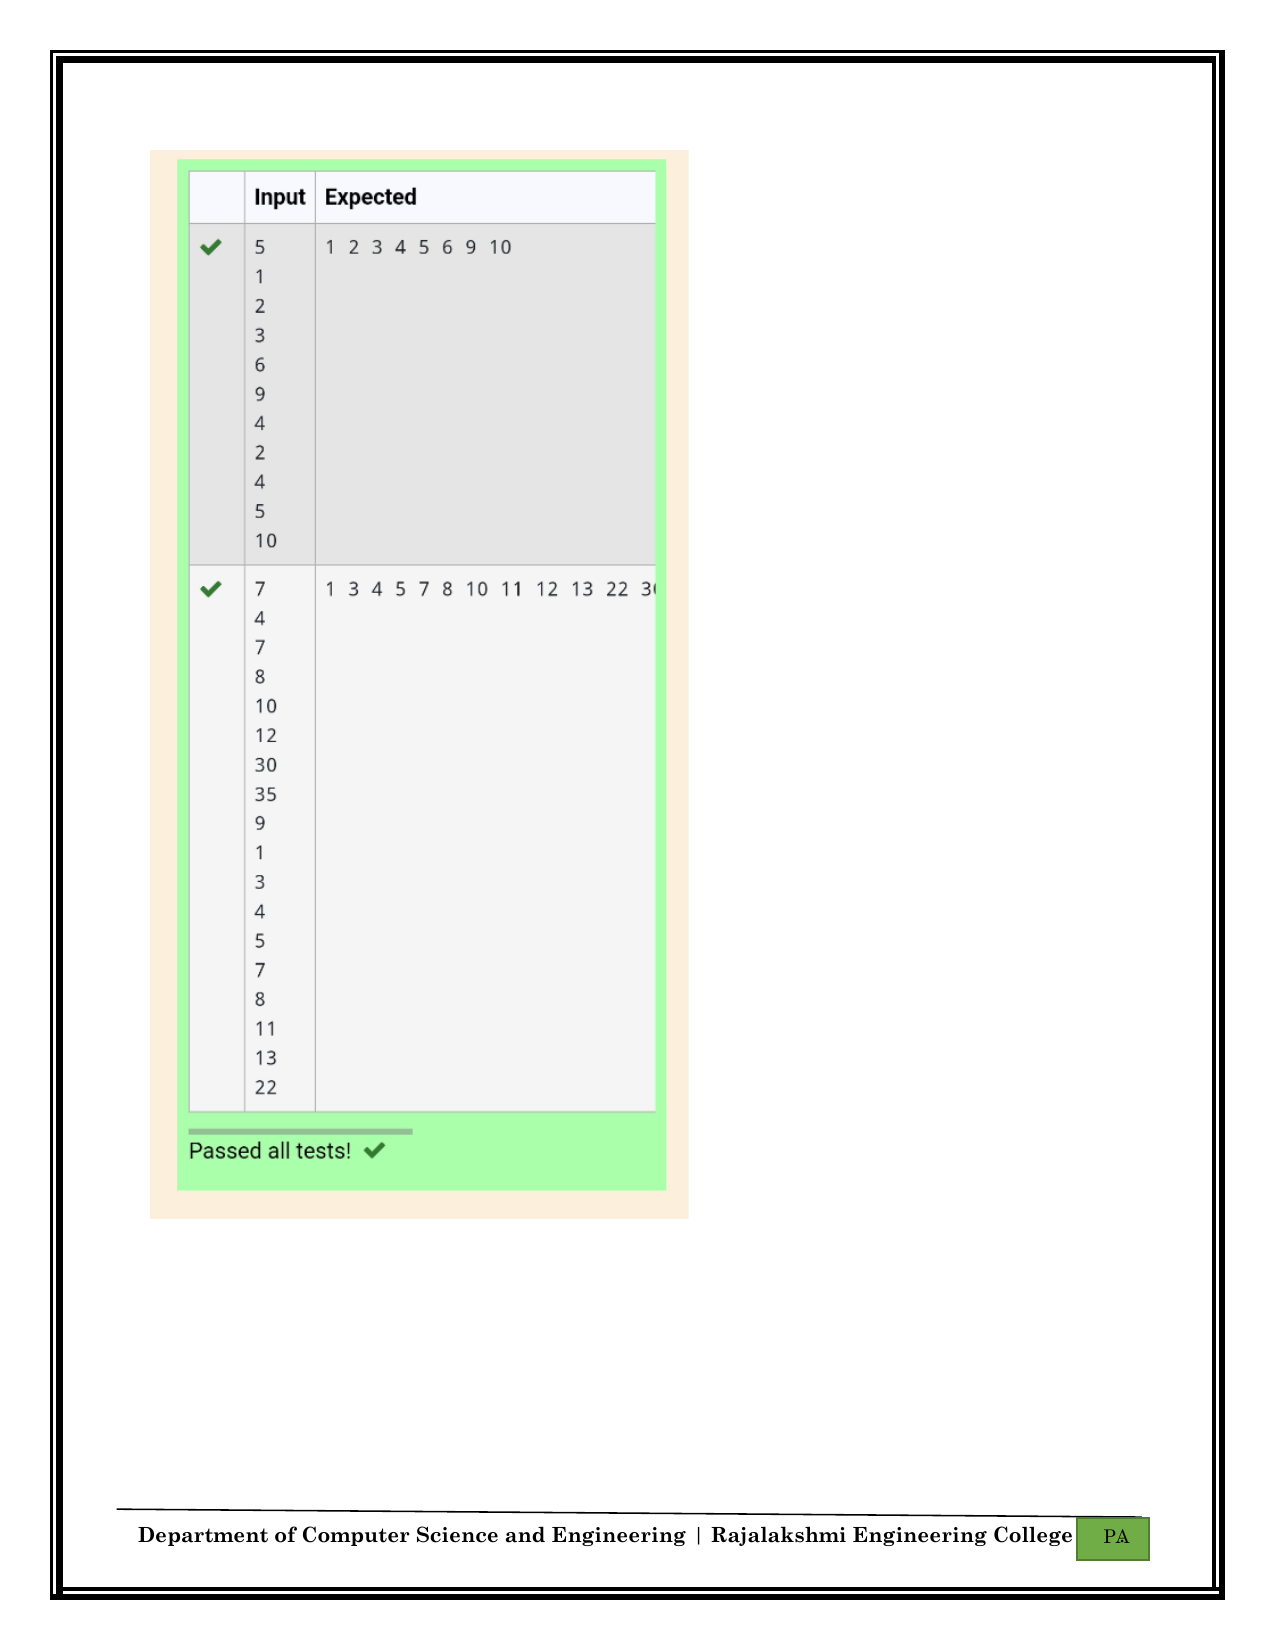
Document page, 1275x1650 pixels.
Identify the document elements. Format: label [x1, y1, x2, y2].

picture [150, 150, 689, 1219]
